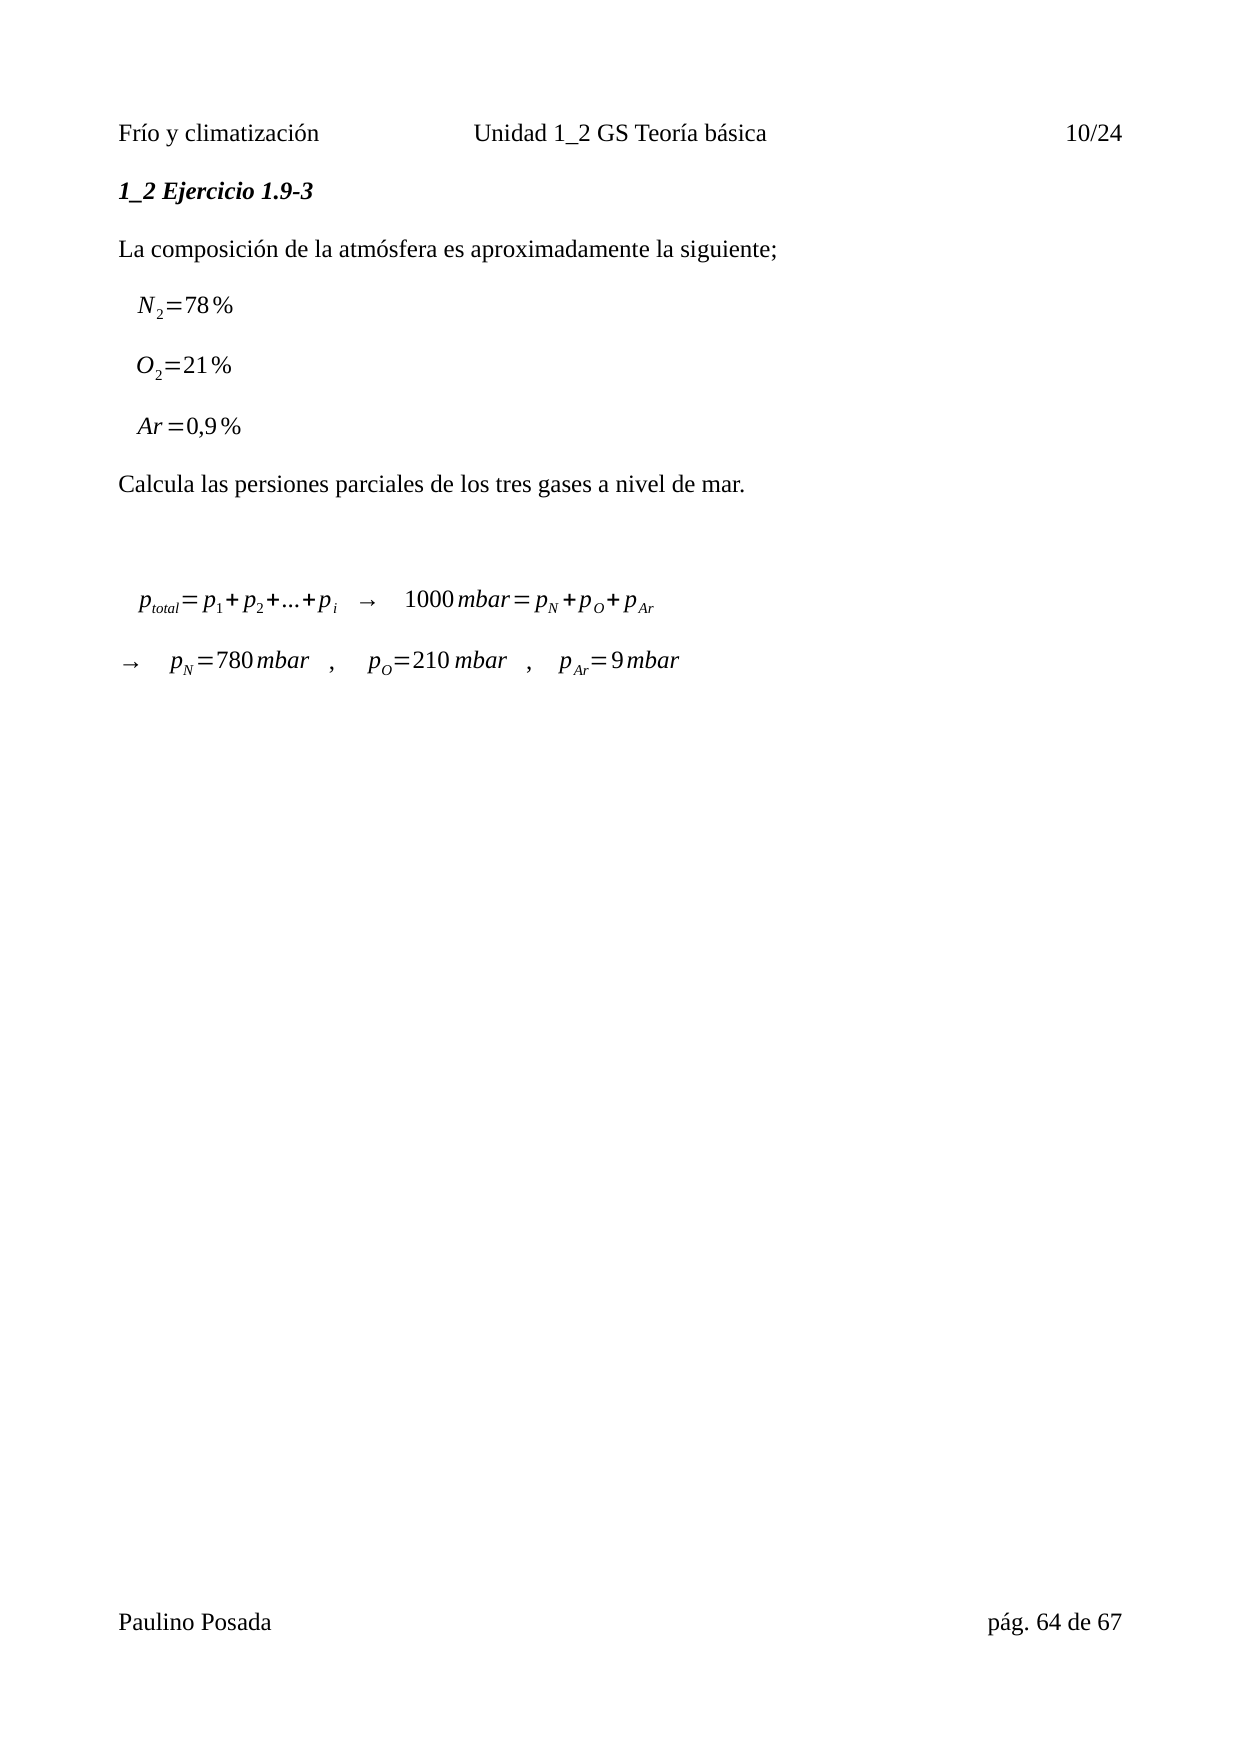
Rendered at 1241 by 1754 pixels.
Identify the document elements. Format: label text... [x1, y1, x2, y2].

text Calcula las persiones parciales de los tres gases a nivel de mar. [118, 469, 1122, 498]
text La composición de la atmósfera es aproximadamente la siguiente; [118, 234, 1122, 263]
text → , , [118, 646, 1122, 678]
text 1_2 Ejercicio 1.9-3 [118, 176, 1122, 205]
text → [118, 584, 1122, 617]
